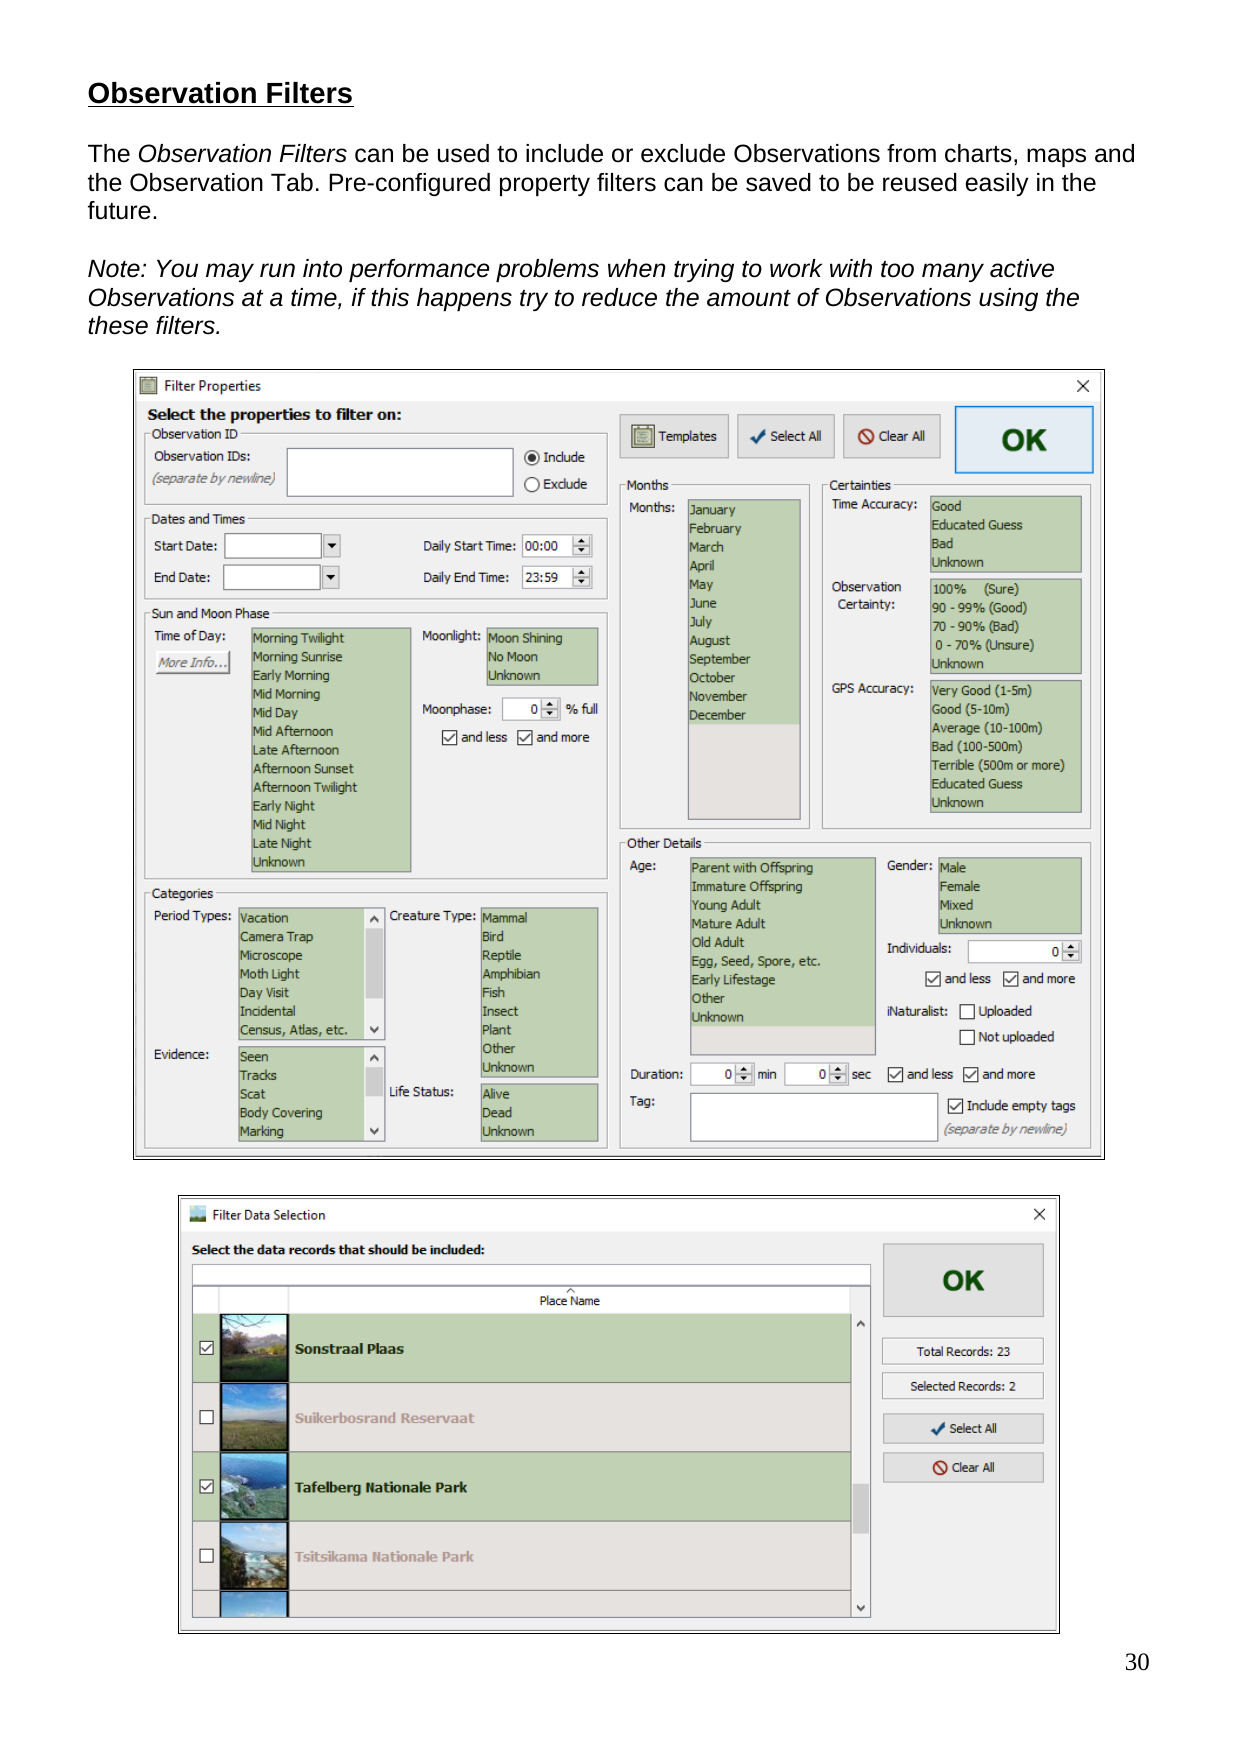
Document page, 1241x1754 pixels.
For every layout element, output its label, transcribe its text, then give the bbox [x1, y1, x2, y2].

picture [180, 1198, 1057, 1631]
text The Observation Filters can be used to include or exclude Observations from charts, maps and the Observation Tab. Pre-configured property filters can be saved to be reused easily in the future. [87, 139, 1149, 225]
text Note: You may run into performance problems when trying to work with too many active Observations at a time, if this happens try to reduce the amount of Observations using the these filters. [87, 254, 1149, 340]
subtitle Observation Filters [87, 77, 1149, 110]
picture [135, 372, 1102, 1157]
